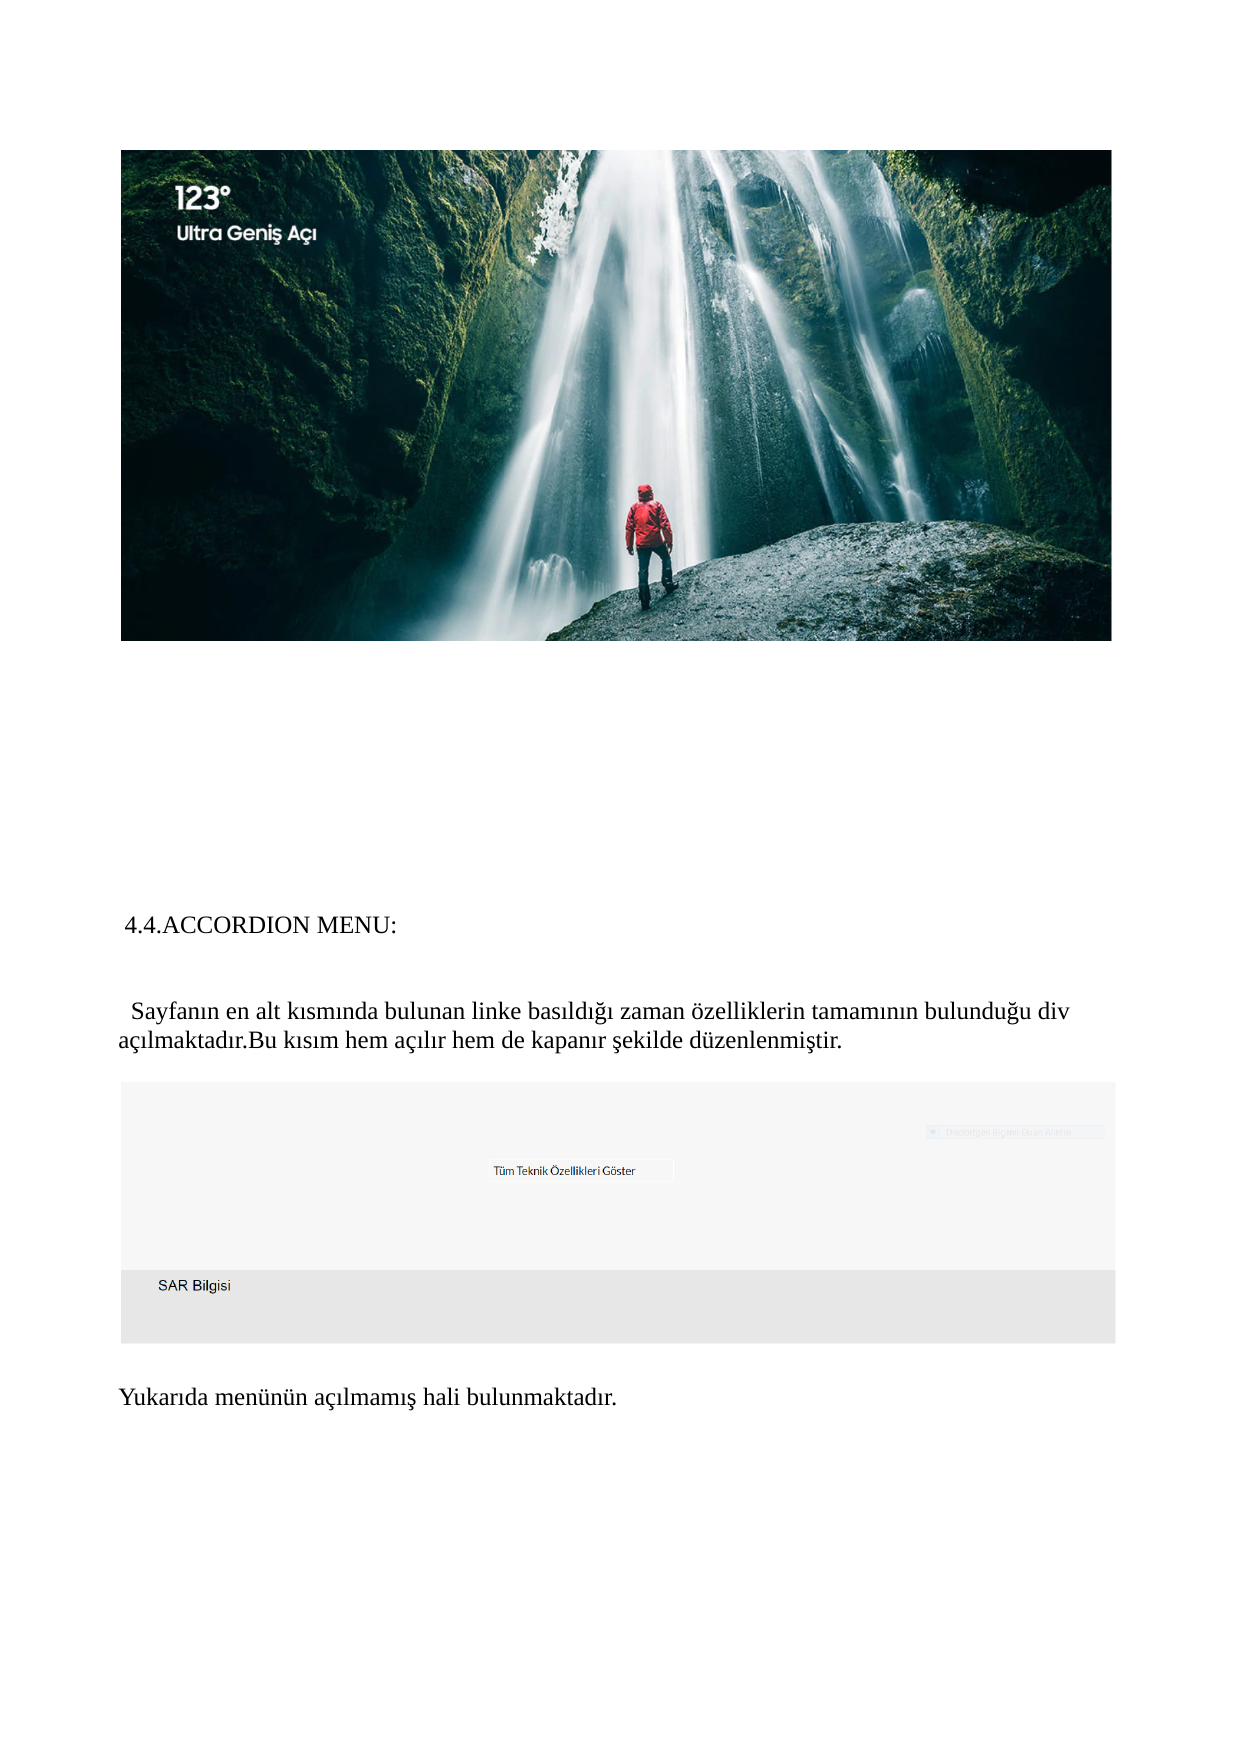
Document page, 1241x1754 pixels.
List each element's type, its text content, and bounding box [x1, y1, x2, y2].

text Yukarıda menünün açılmamış hali bulunmaktadır. [118, 1382, 1122, 1411]
text 4.4.ACCORDION MENU: [118, 910, 1122, 939]
text Sayfanın en alt kısmında bulunan linke basıldığı zaman özelliklerin tamamının bulunduğu div açılmaktadır.Bu kısım hem açılır hem de kapanır şekilde düzenlenmiştir. [118, 996, 1122, 1054]
